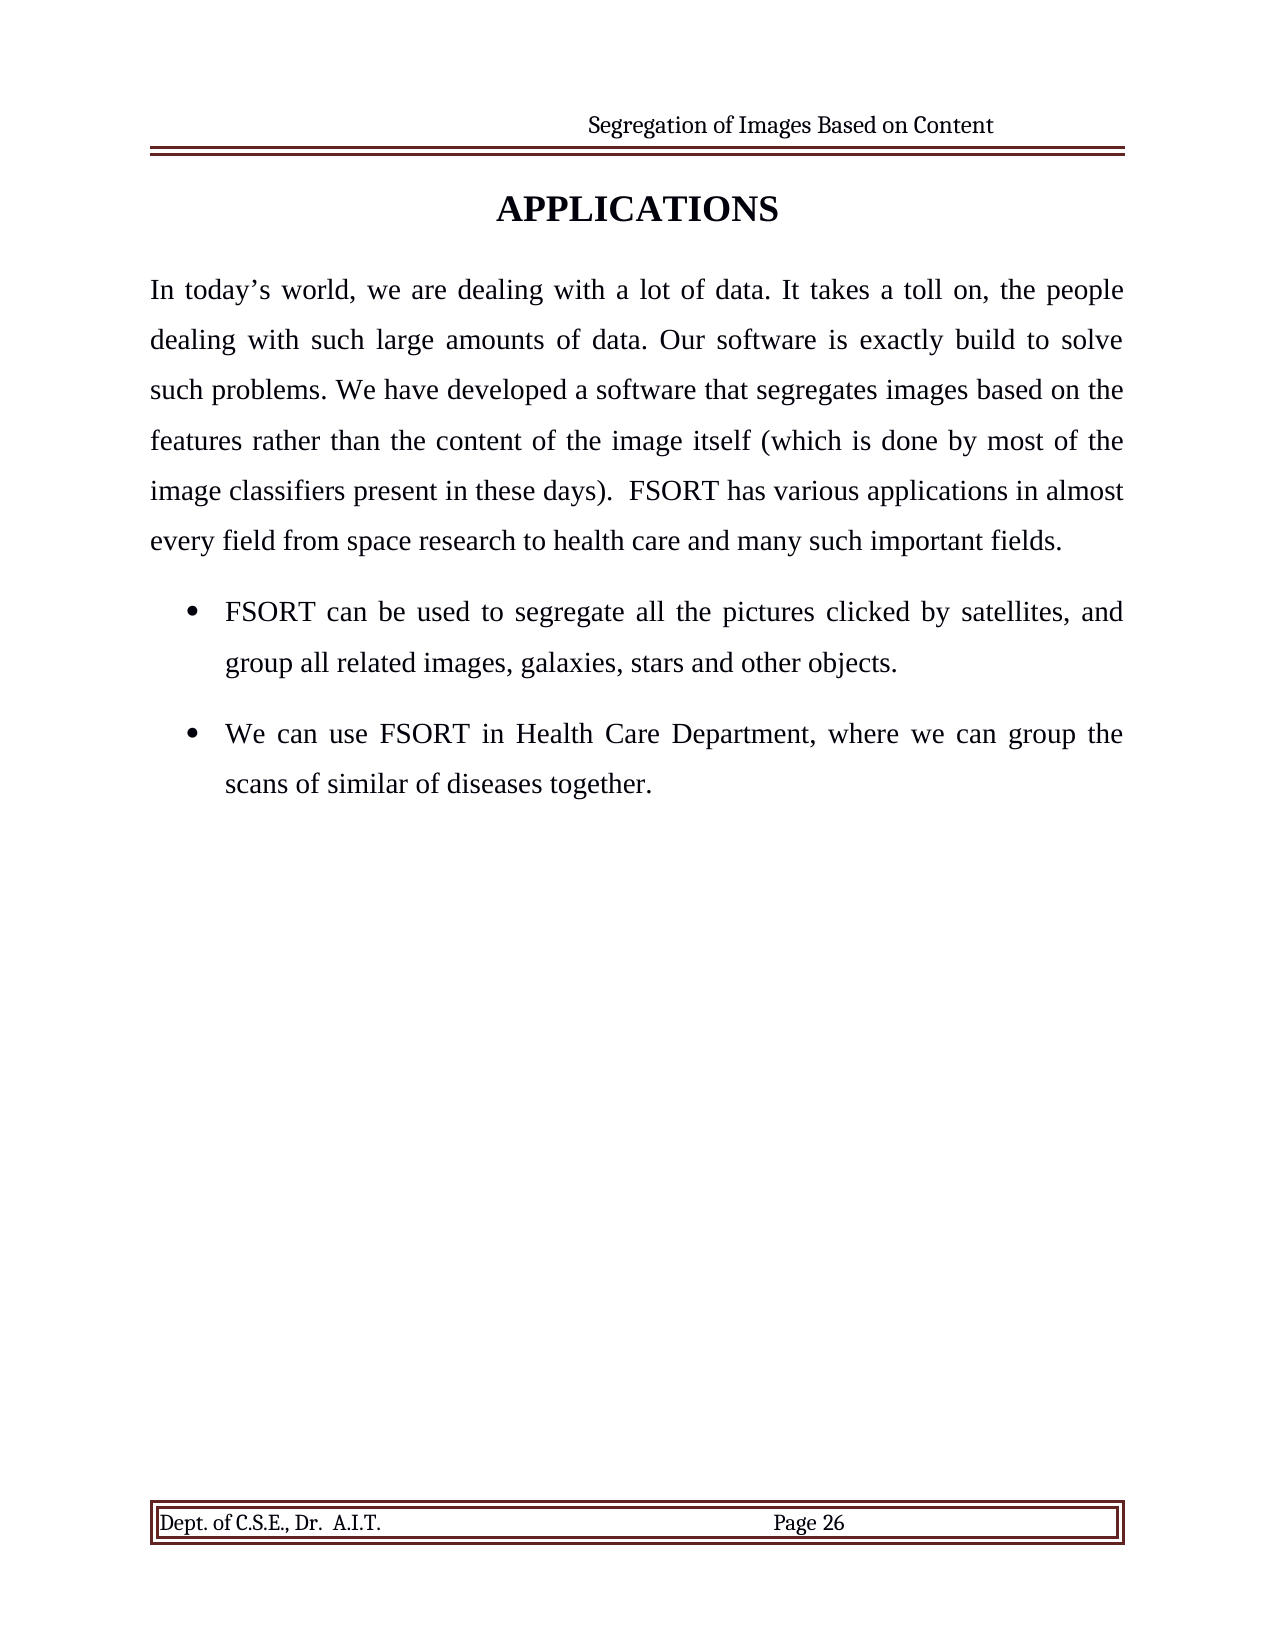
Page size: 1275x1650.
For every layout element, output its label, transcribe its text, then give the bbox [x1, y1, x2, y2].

list FSORT can be used to segregate all the pictures clicked by satellites, and group all related images, galaxies, stars and other objects. [187, 594, 1125, 678]
text In today’s world, we are dealing with a lot of data. It takes a toll on, the people dealing with such large amounts of data. Our software is exactly build to solve such problems. We have developed a software that segregates images based on the features rather than the content of the image itself (which is done by most of the image classifiers present in these days). FSORT has various applications in almost every field from space research to health care and many such important fields. [150, 272, 1125, 557]
text APPLICATIONS [150, 186, 1125, 229]
list We can use FSORT in Health Care Department, where we can group the scans of similar of diseases together. [187, 716, 1125, 800]
